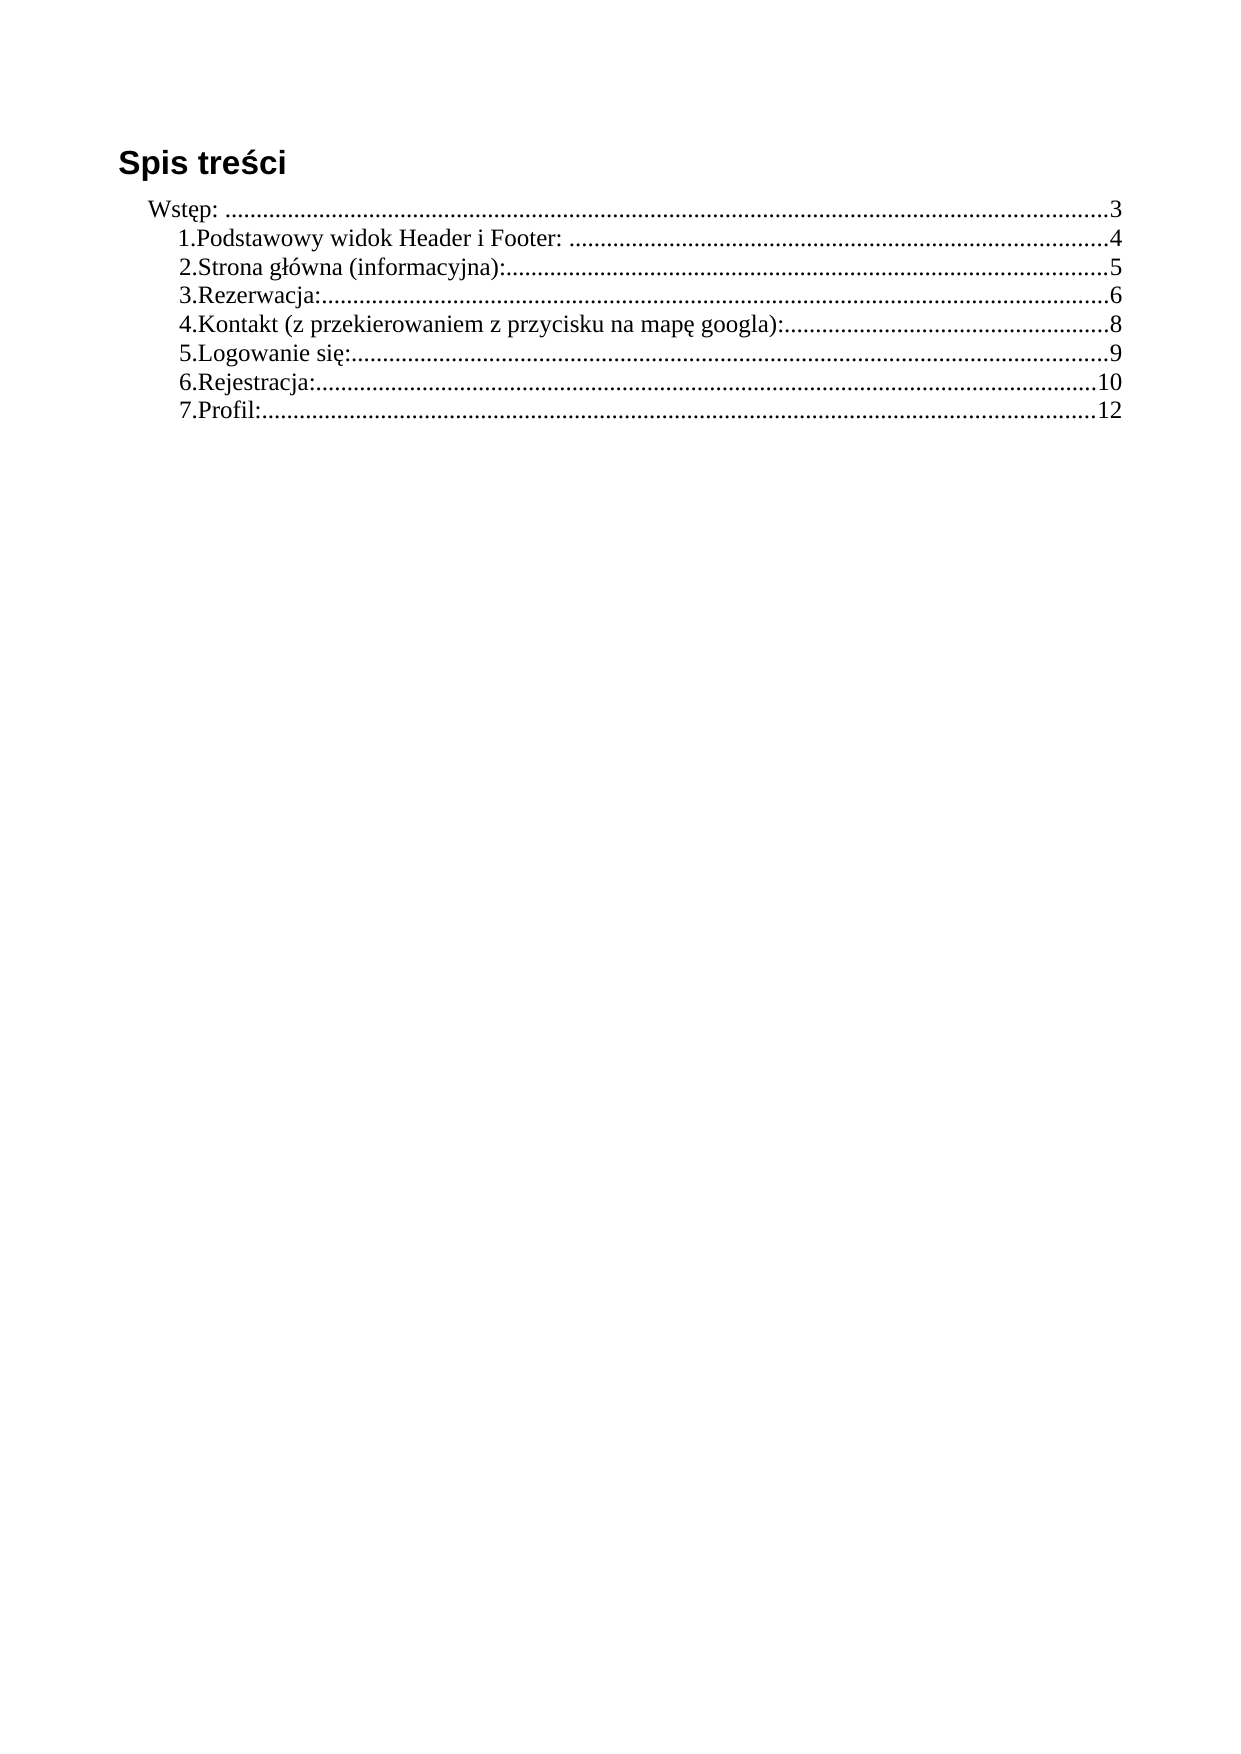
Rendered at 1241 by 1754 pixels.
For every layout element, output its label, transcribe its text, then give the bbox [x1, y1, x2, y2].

text 5.Logowanie się: 9 [148, 338, 1122, 367]
text 1.Podstawowy widok Header i Footer: 4 [177, 223, 1122, 252]
text 6.Rejestracja: 10 [148, 367, 1122, 395]
text Wstęp: 3 [148, 194, 1122, 223]
text 2.Strona główna (informacyjna): 5 [148, 252, 1122, 280]
text 7.Profil: 12 [148, 395, 1122, 424]
text 4.Kontakt (z przekierowaniem z przycisku na mapę googla): 8 [148, 309, 1122, 338]
text 3.Rezerwacja: 6 [148, 280, 1122, 309]
subtitle Spis treści [118, 143, 1122, 182]
